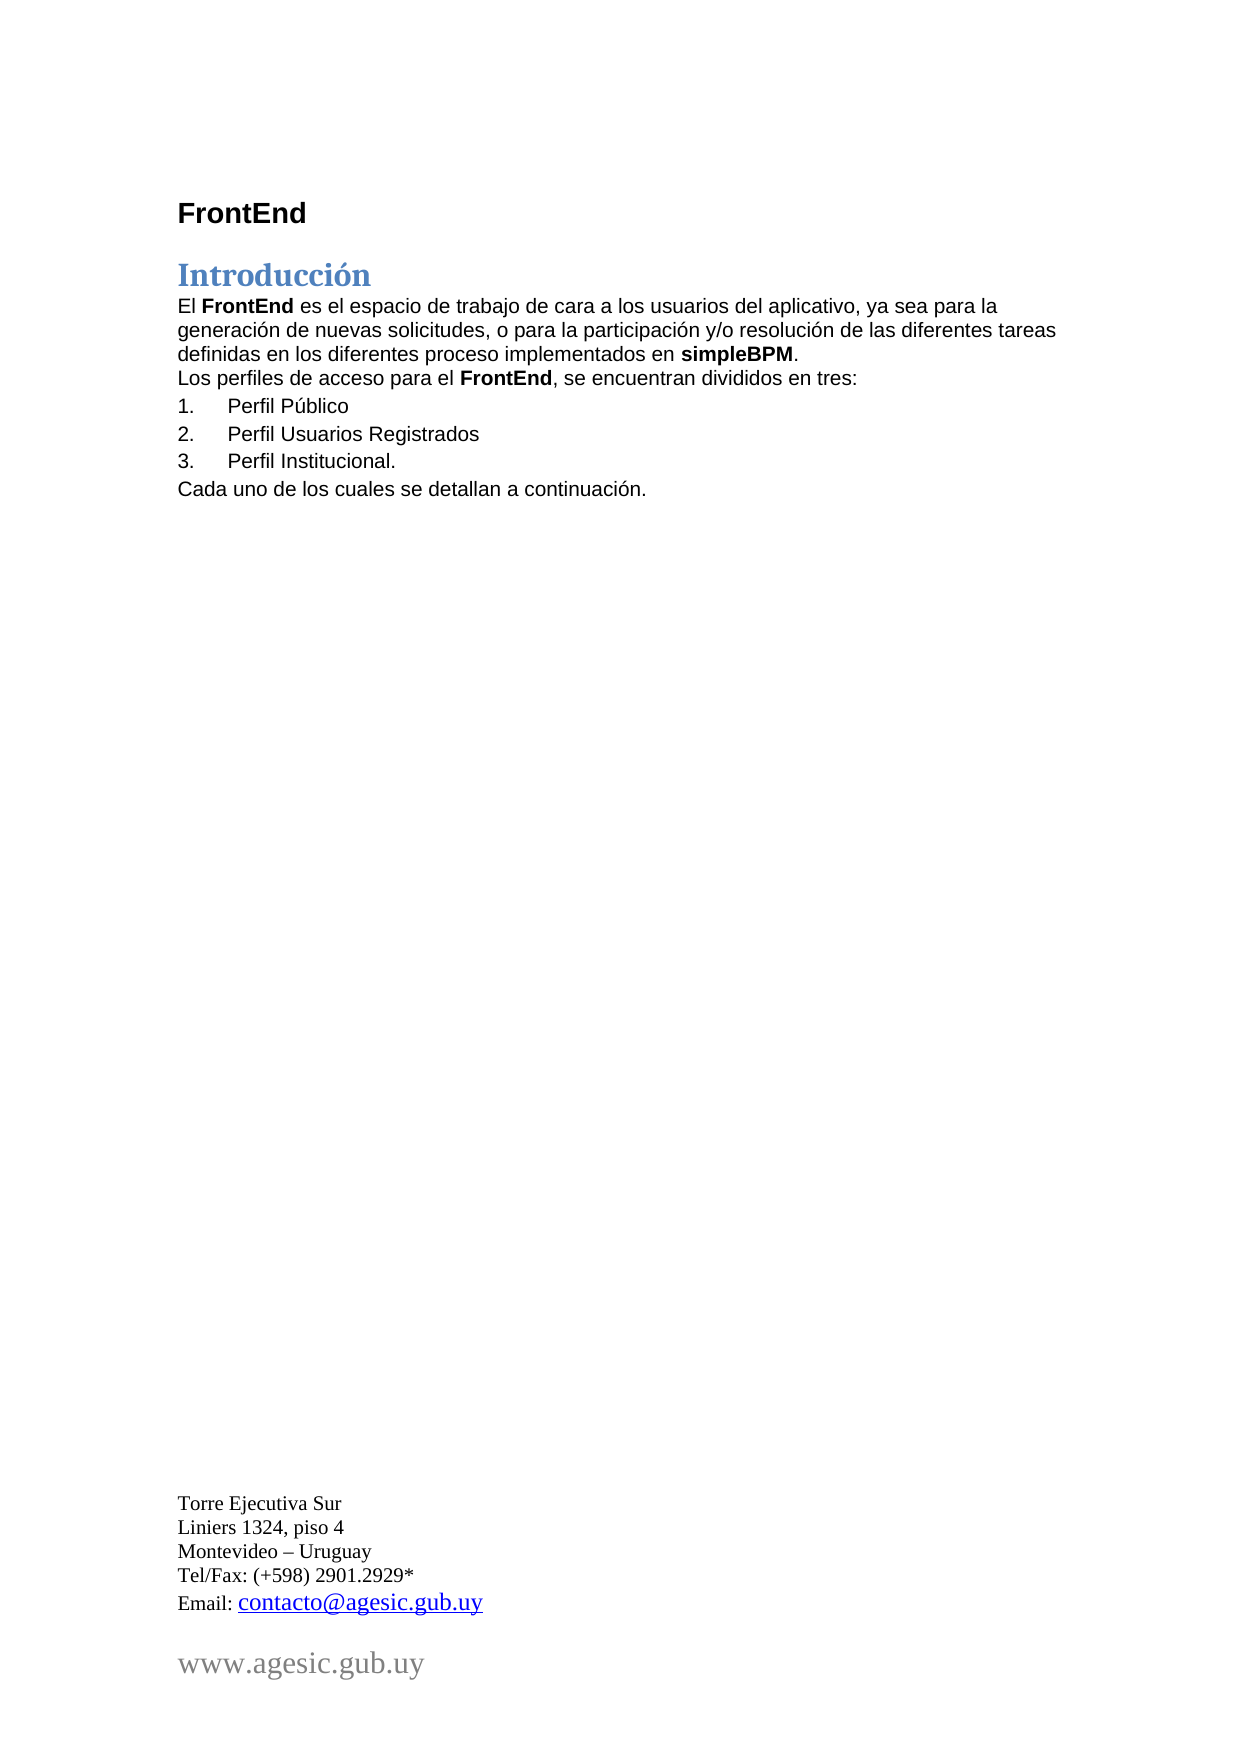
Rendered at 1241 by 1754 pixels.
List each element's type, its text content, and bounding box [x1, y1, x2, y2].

subtitle Introducción [177, 256, 1063, 294]
list Perfil Usuarios Registrados [177, 422, 1063, 446]
text Los perfiles de acceso para el FrontEnd, se encuentran divididos en tres: [177, 366, 1063, 390]
subtitle FrontEnd [177, 197, 1063, 230]
text Cada uno de los cuales se detallan a continuación. [177, 477, 1063, 501]
list Perfil Institucional. [177, 449, 1063, 473]
text El FrontEnd es el espacio de trabajo de cara a los usuarios del aplicativo, ya sea para la generación de nuevas solicitudes, o para la participación y/o resolución de las diferentes tareas definidas en los diferentes proceso implementados en simpleBPM. [177, 294, 1063, 366]
list Perfil Público [177, 394, 1063, 418]
